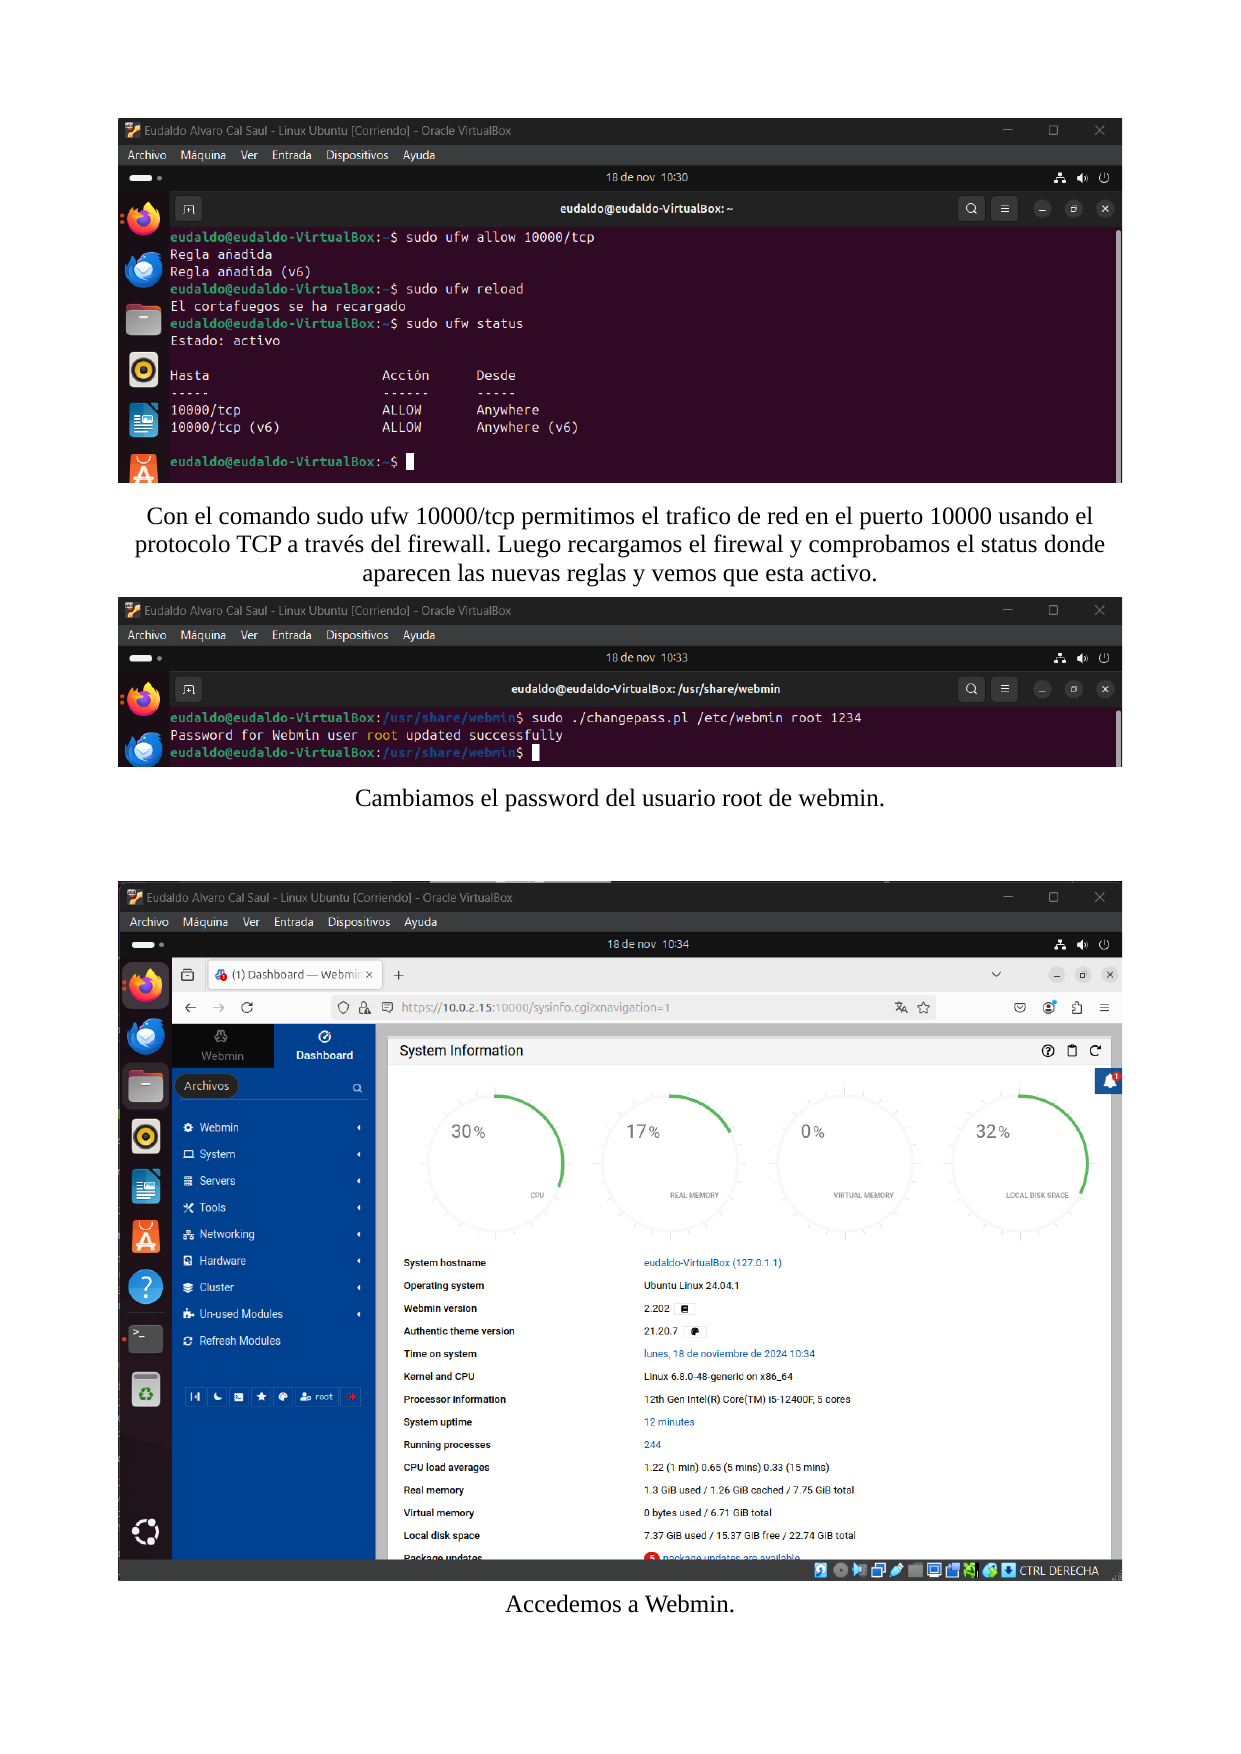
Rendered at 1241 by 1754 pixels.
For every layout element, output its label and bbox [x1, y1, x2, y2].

picture [118, 597, 1123, 767]
picture [118, 881, 1123, 1581]
picture [118, 118, 1123, 483]
